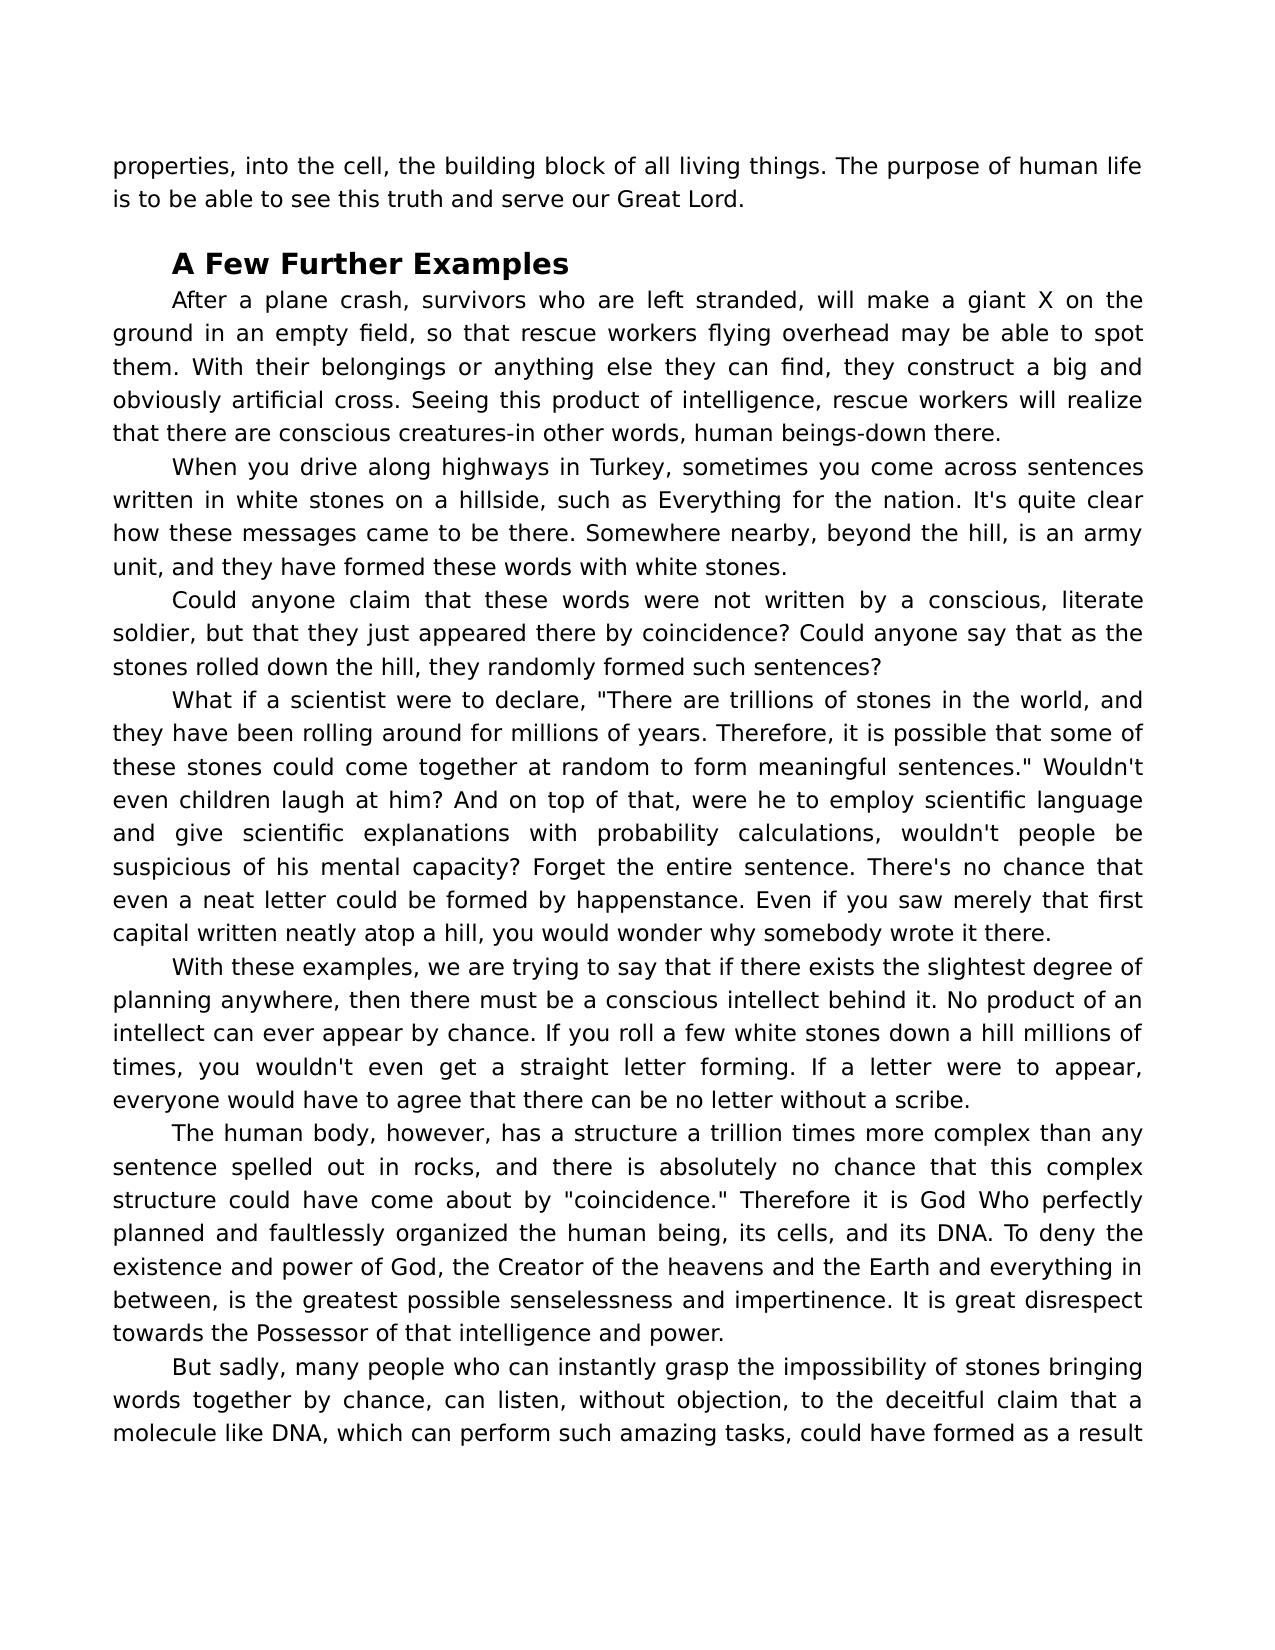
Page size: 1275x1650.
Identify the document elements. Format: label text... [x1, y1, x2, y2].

text But sadly, many people who can instantly grasp the impossibility of stones bringing words together by chance, can listen, without objection, to the deceitful claim that a molecule like DNA, which can perform such amazing tasks, could have formed as a result [112, 1348, 1145, 1448]
text What if a scientist were to declare, "There are trillions of stones in the world, and they have been rolling around for millions of years. Therefore, it is possible that some of these stones could come together at random to form meaningful sentences." Wouldn't even children laugh at him? And on top of that, were he to employ scientific language and give scientific explanations with probability calculations, wouldn't people be suspicious of his mental capacity? Forget the entire sentence. There's no chance that even a neat letter could be formed by happenstance. Even if you saw merely that first capital written neatly atop a hill, you would wonder why somebody wrote it there. [112, 682, 1145, 948]
text The human body, however, has a structure a trillion times more complex than any sentence spelled out in rocks, and there is absolutely no chance that this complex structure could have come about by "coincidence." Therefore it is God Who perfectly planned and faultlessly organized the human being, its cells, and its DNA. To deny the existence and power of God, the Creator of the heavens and the Earth and everything in between, is the greatest possible senselessness and impertinence. It is great disrespect towards the Possessor of that intelligence and power. [112, 1115, 1145, 1348]
text With these examples, we are trying to say that if there exists the slightest degree of planning anywhere, then there must be a conscious intellect behind it. No product of an intellect can ever appear by chance. If you roll a few white stones down a hill millions of times, you wouldn't even get a straight letter forming. If a letter were to appear, everyone would have to agree that there can be no letter without a scribe. [112, 948, 1145, 1115]
text properties, into the cell, the building block of all living things. The purpose of human life is to be able to see this truth and serve our Great Lord. [112, 148, 1145, 214]
text When you drive along highways in Turkey, sometimes you come across sentences written in white stones on a hillside, such as Everything for the nation. It's quite clear how these messages came to be there. Somewhere nearby, beyond the hill, is an army unit, and they have formed these words with white stones. [112, 448, 1145, 582]
text Could anyone claim that these words were not written by a conscious, literate soldier, but that they just appeared there by coincidence? Could anyone say that as the stones rolled down the hill, they randomly formed such sentences? [112, 582, 1145, 682]
text A Few Further Examples [112, 248, 1145, 282]
text After a plane crash, survivors who are left stranded, will make a giant X on the ground in an empty field, so that rescue workers flying overhead may be able to spot them. With their belongings or anything else they can find, they construct a big and obviously artificial cross. Seeing this product of intelligence, rescue workers will realize that there are conscious creatures-in other words, human beings-down there. [112, 282, 1145, 448]
